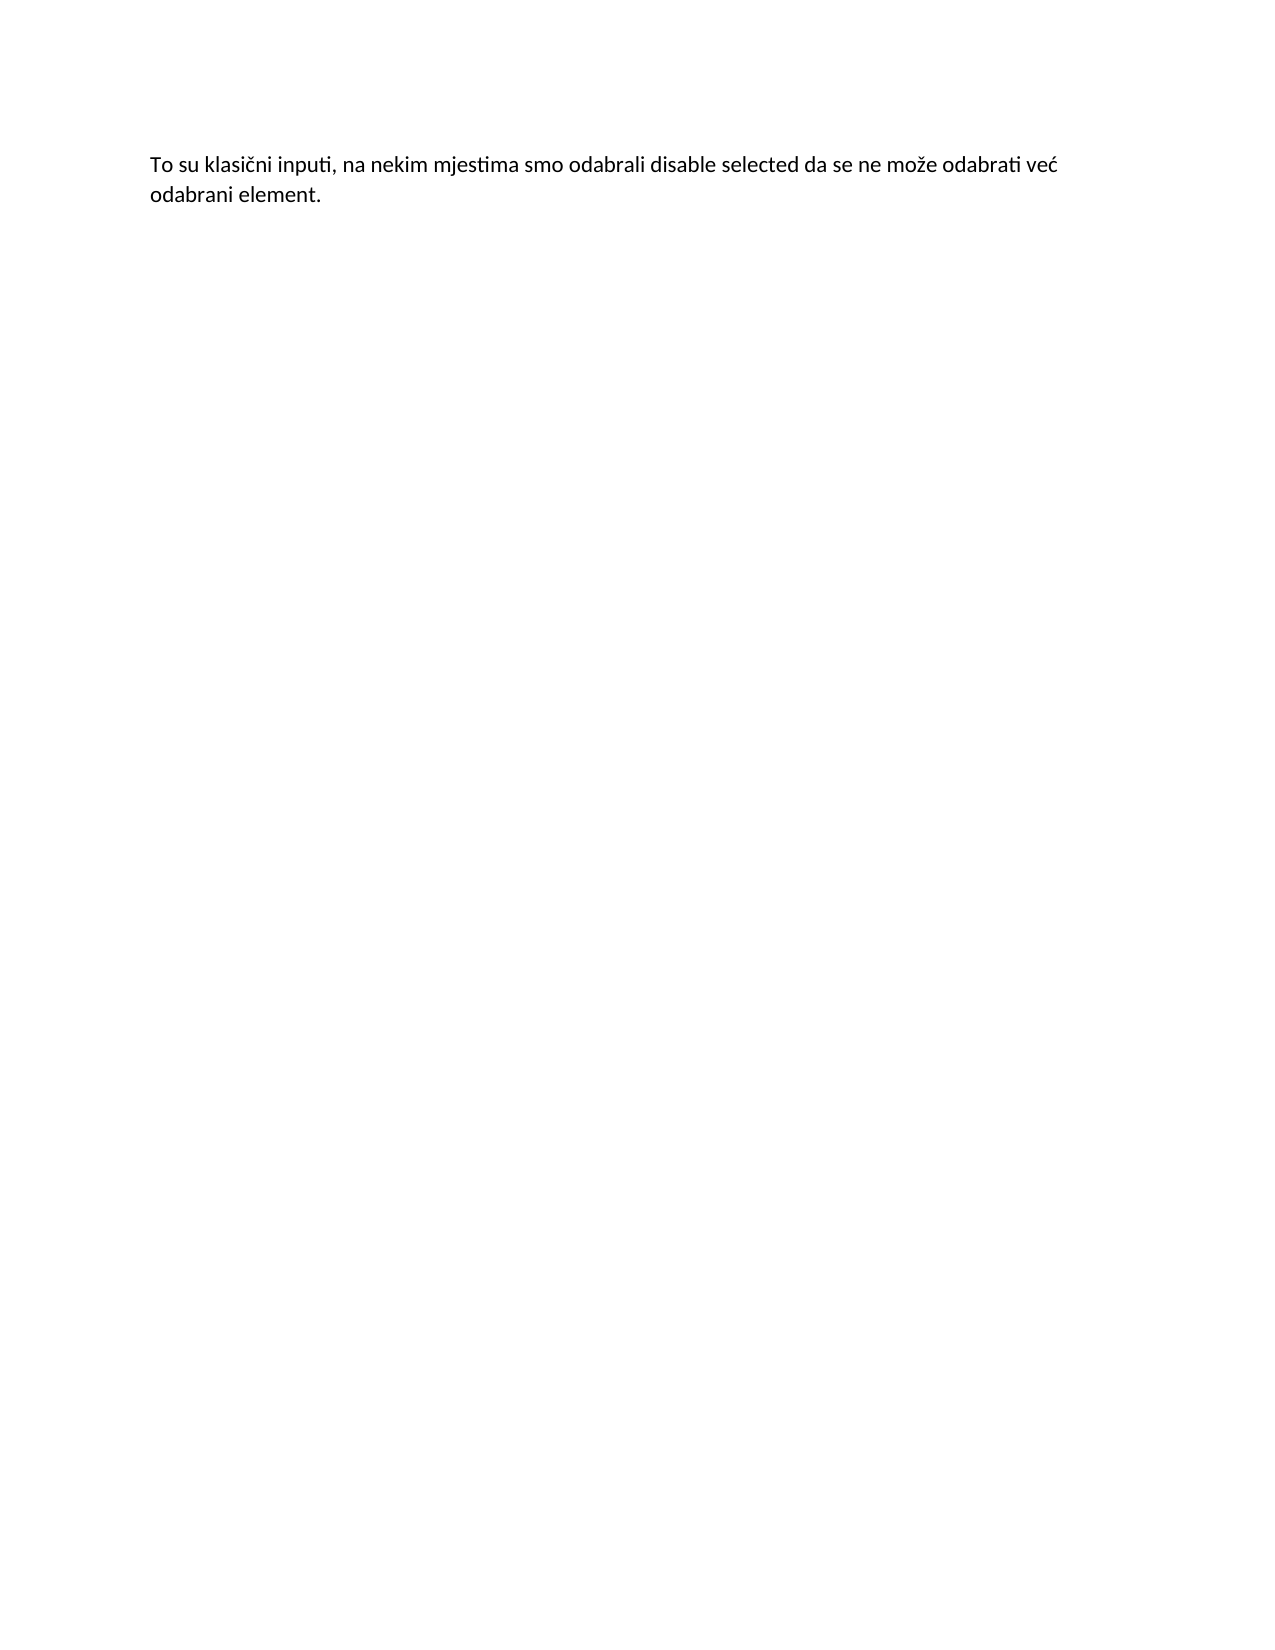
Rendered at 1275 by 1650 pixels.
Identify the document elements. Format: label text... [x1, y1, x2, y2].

text To su klasični inputi, na nekim mjestima smo odabrali disable selected da se ne može odabrati već odabrani element. [150, 150, 1125, 208]
